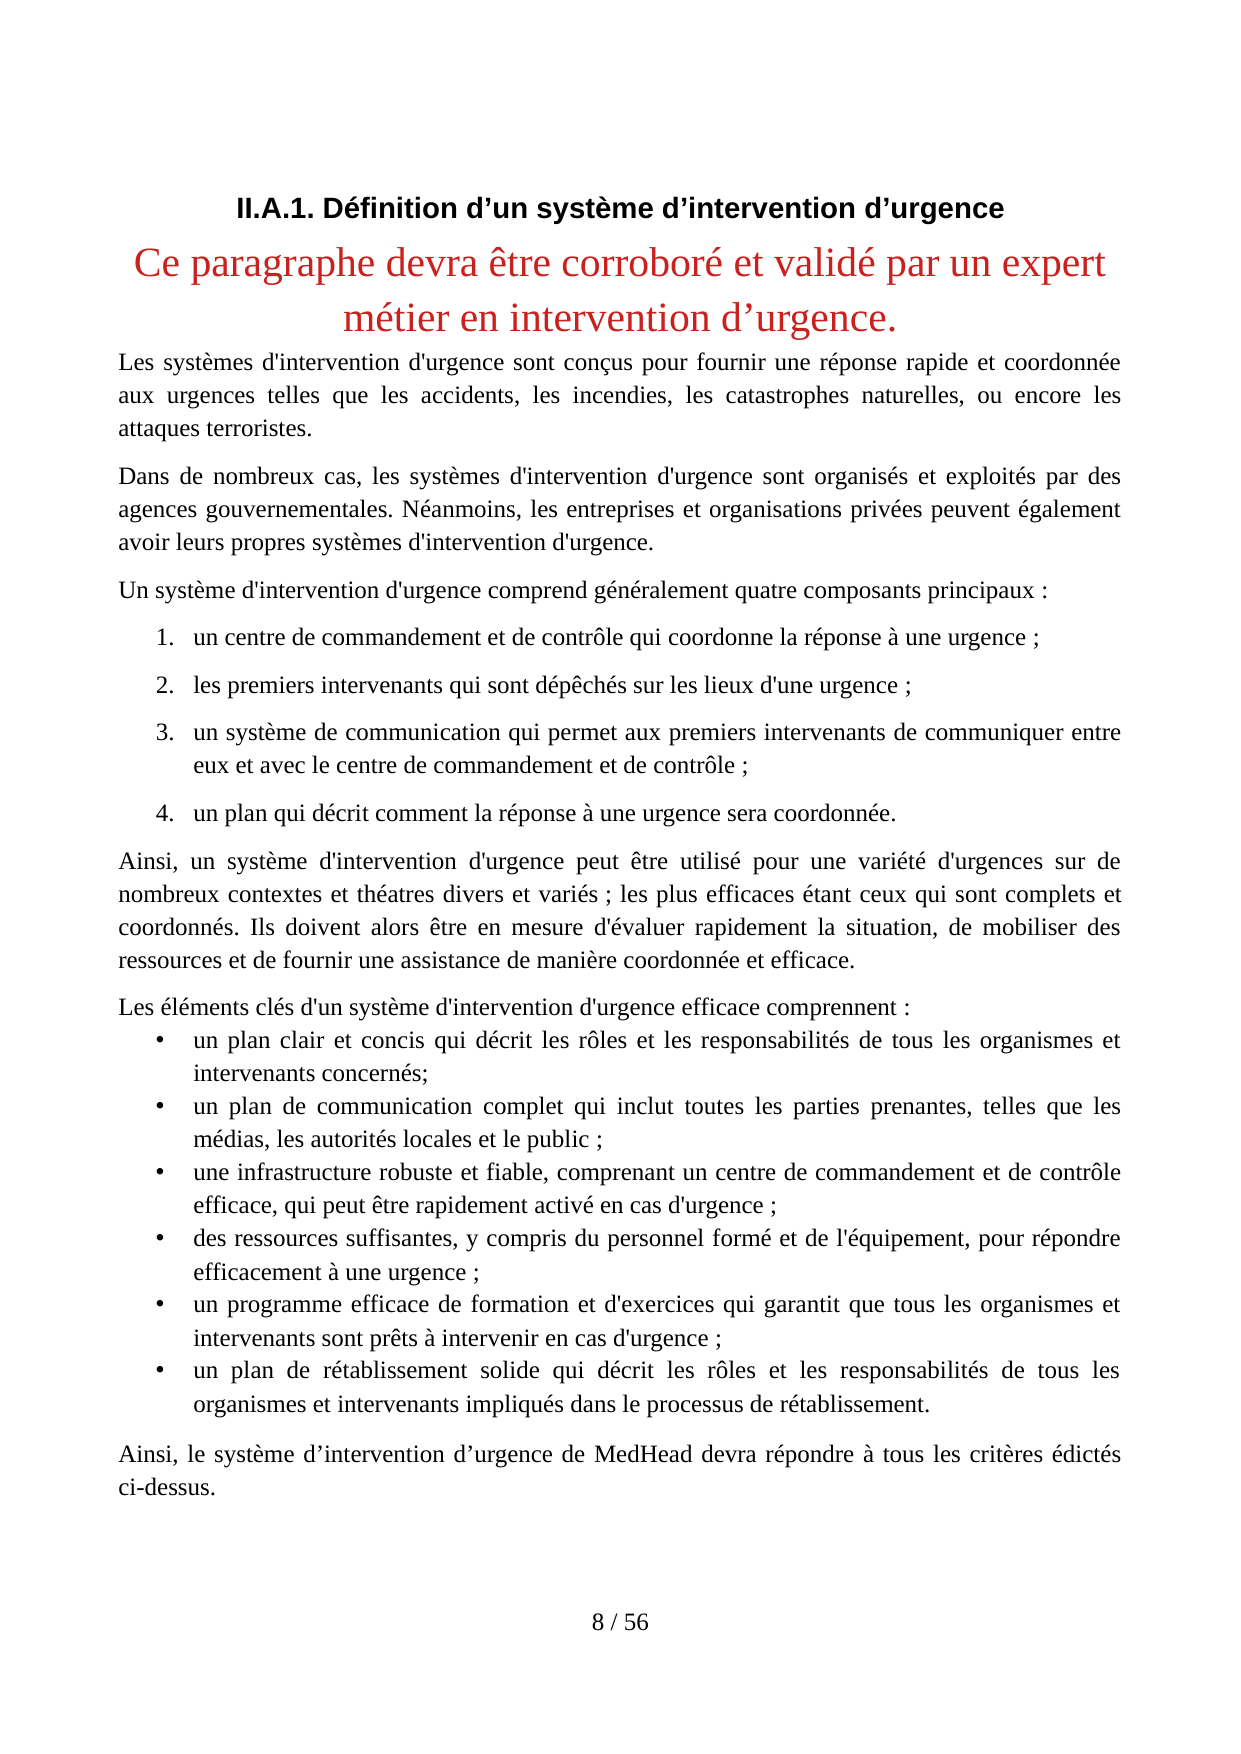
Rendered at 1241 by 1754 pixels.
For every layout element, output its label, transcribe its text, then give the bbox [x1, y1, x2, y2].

list un centre de commandement et de contrôle qui coordonne la réponse à une urgence ; [156, 622, 1122, 651]
list un plan de communication complet qui inclut toutes les parties prenantes, telles que les médias, les autorités locales et le public ; [156, 1091, 1122, 1153]
text Les systèmes d'intervention d'urgence sont conçus pour fournir une réponse rapide et coordonnée aux urgences telles que les accidents, les incendies, les catastrophes naturelles, ou encore les attaques terroristes. [118, 347, 1122, 442]
text Les éléments clés d'un système d'intervention d'urgence efficace comprennent : [118, 992, 1122, 1021]
list un plan clair et concis qui décrit les rôles et les responsabilités de tous les organismes et intervenants concernés; [156, 1025, 1122, 1087]
list des ressources suffisantes, y compris du personnel formé et de l'équipement, pour répondre efficacement à une urgence ; [156, 1223, 1122, 1285]
list une infrastructure robuste et fiable, comprenant un centre de commandement et de contrôle efficace, qui peut être rapidement activé en cas d'urgence ; [156, 1157, 1122, 1219]
subtitle Définition d’un système d’intervention d’urgence [118, 191, 1122, 225]
text Ainsi, un système d'intervention d'urgence peut être utilisé pour une variété d'urgences sur de nombreux contextes et théatres divers et variés ; les plus efficaces étant ceux qui sont complets et coordonnés. Ils doivent alors être en mesure d'évaluer rapidement la situation, de mobiliser des ressources et de fournir une assistance de manière coordonnée et efficace. [118, 846, 1122, 973]
list les premiers intervenants qui sont dépêchés sur les lieux d'une urgence ; [156, 670, 1122, 699]
text Ce paragraphe devra être corroboré et validé par un expert métier en intervention d’urgence. [118, 237, 1122, 340]
list un plan de rétablissement solide qui décrit les rôles et les responsabilités de tous les organismes et intervenants impliqués dans le processus de rétablissement. [156, 1356, 1122, 1417]
list un système de communication qui permet aux premiers intervenants de communiquer entre eux et avec le centre de commandement et de contrôle ; [156, 717, 1122, 779]
list un plan qui décrit comment la réponse à une urgence sera coordonnée. [156, 798, 1122, 827]
text Ainsi, le système d’intervention d’urgence de MedHead devra répondre à tous les critères édictés ci-dessus. [118, 1439, 1122, 1501]
text Un système d'intervention d'urgence comprend généralement quatre composants principaux : [118, 575, 1122, 603]
list un programme efficace de formation et d'exercices qui garantit que tous les organismes et intervenants sont prêts à intervenir en cas d'urgence ; [156, 1289, 1122, 1351]
text Dans de nombreux cas, les systèmes d'intervention d'urgence sont organisés et exploités par des agences gouvernementales. Néanmoins, les entreprises et organisations privées peuvent également avoir leurs propres systèmes d'intervention d'urgence. [118, 461, 1122, 556]
